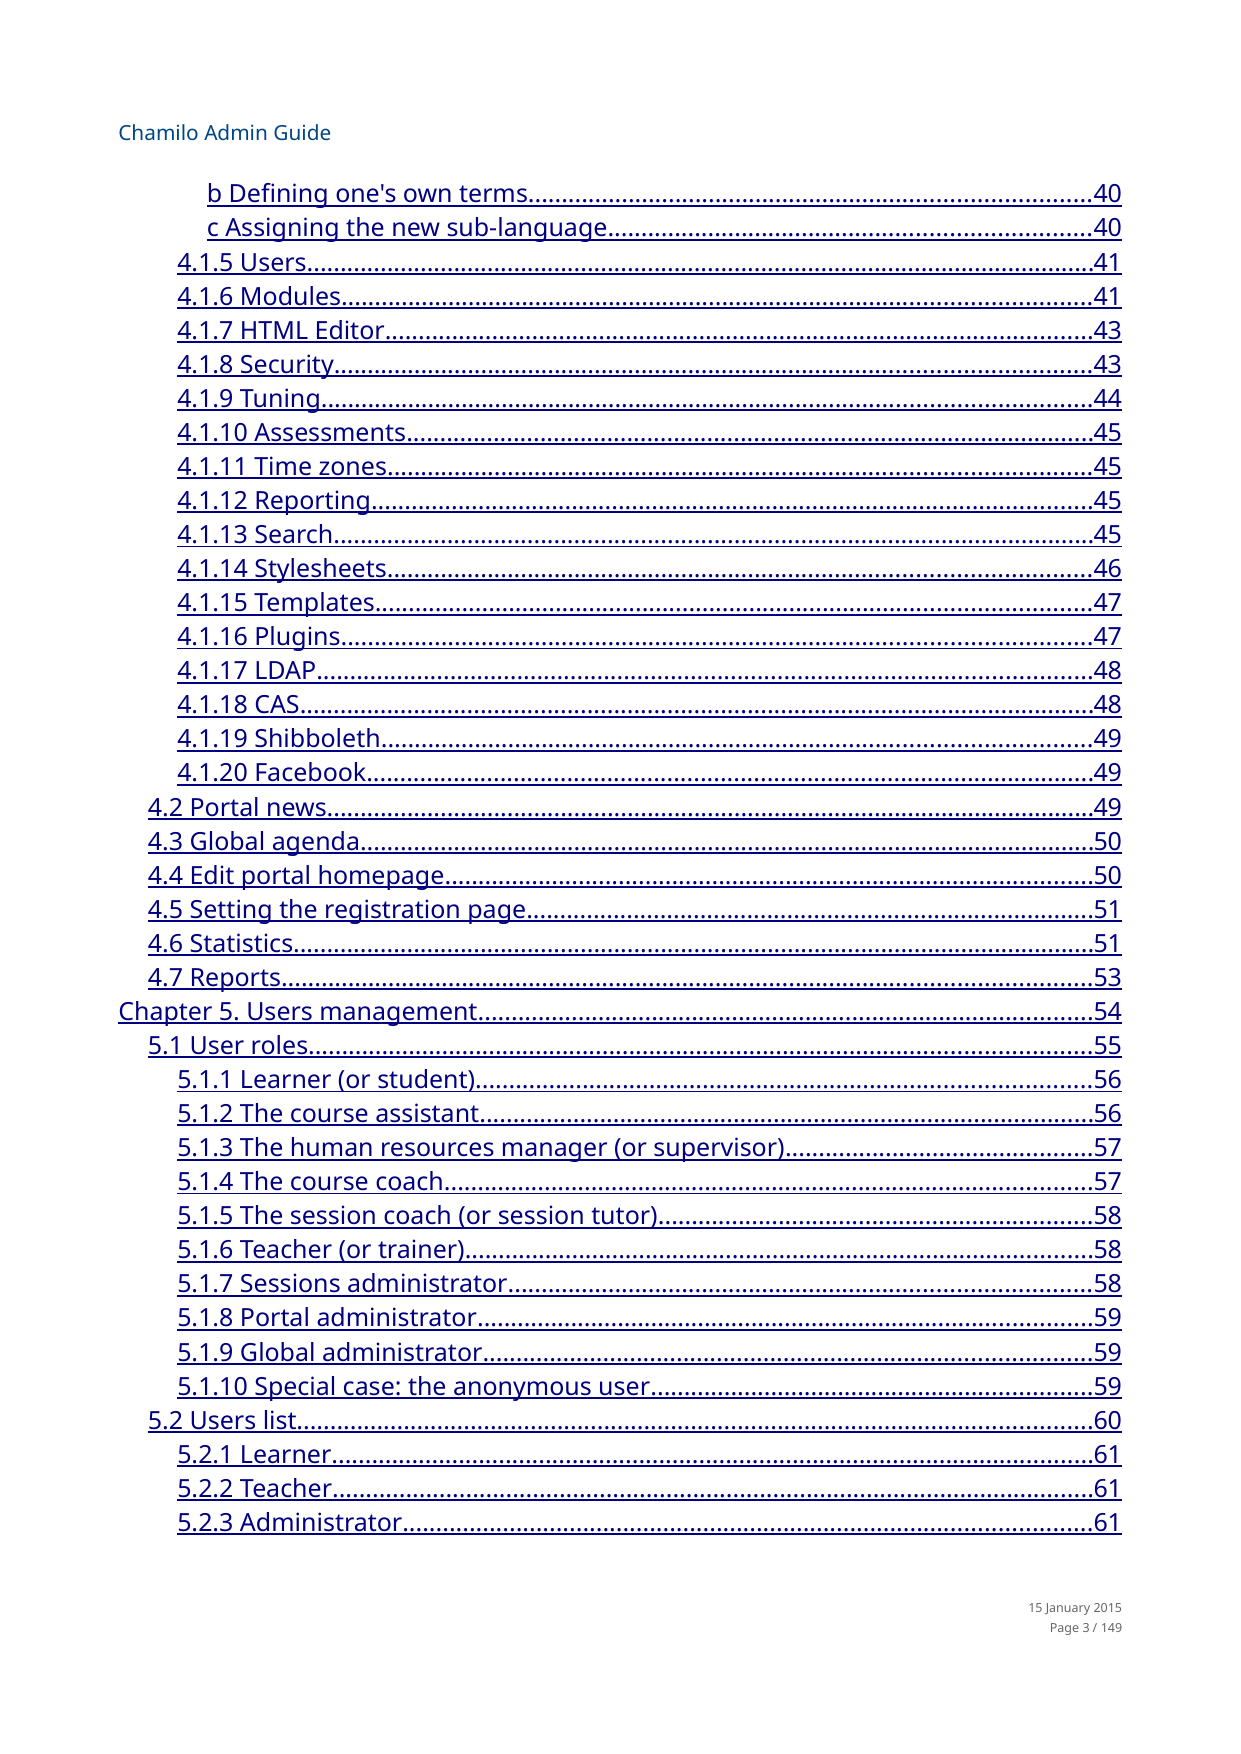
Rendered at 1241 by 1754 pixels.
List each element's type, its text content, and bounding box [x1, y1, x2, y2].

text [177, 1092, 1122, 1096]
text [177, 1194, 1122, 1198]
text [177, 547, 1122, 551]
text 4.1.5 Users 41 [177, 244, 1122, 273]
text 5.1.4 The course coach 57 [177, 1164, 1122, 1193]
text 5.1.10 Special case: the anonymous user 59 [177, 1368, 1122, 1397]
text 5.1.8 Portal administrator 59 [177, 1300, 1122, 1329]
text [177, 513, 1122, 517]
text 4.3 Global agenda 50 [148, 823, 1122, 852]
text 5.1.6 Teacher (or trainer) 58 [177, 1232, 1122, 1261]
text [177, 649, 1122, 653]
text [177, 479, 1122, 483]
text [148, 1058, 1122, 1062]
text 4.1.20 Facebook 49 [177, 755, 1122, 784]
text 5.1.1 Learner (or student) 56 [177, 1062, 1122, 1091]
text 5.1.2 The course assistant 56 [177, 1096, 1122, 1124]
text 4.1.7 HTML Editor 43 [177, 312, 1122, 341]
text 5.1.9 Global administrator 59 [177, 1334, 1122, 1363]
text b Defining one's own terms 40 [207, 176, 1122, 205]
text 4.2 Portal news 49 [148, 789, 1122, 818]
text 4.1.12 Reporting 45 [177, 483, 1122, 511]
text 4.1.19 Shibboleth 49 [177, 721, 1122, 750]
text 5.2.2 Teacher 61 [177, 1470, 1122, 1499]
text 5.2 Users list 60 [148, 1402, 1122, 1431]
text 4.1.6 Modules 41 [177, 278, 1122, 307]
text 5.2.1 Learner 61 [177, 1436, 1122, 1465]
text 5.1.5 The session coach (or session tutor) 58 [177, 1198, 1122, 1227]
text 4.6 Statistics 51 [148, 925, 1122, 954]
text 4.7 Reports 53 [148, 959, 1122, 988]
text 5.1 User roles 55 [148, 1028, 1122, 1056]
text 4.1.14 Stylesheets 46 [177, 551, 1122, 579]
text 4.1.8 Security 43 [177, 346, 1122, 375]
text [118, 1024, 1122, 1028]
text [177, 1126, 1122, 1130]
text 4.1.10 Assessments 45 [177, 414, 1122, 443]
text 4.1.17 LDAP 48 [177, 653, 1122, 682]
text 4.1.16 Plugins 47 [177, 619, 1122, 648]
text Chapter 5. Users management 54 [118, 993, 1122, 1022]
text c Assigning the new sub-language 40 [207, 210, 1122, 239]
text 4.1.15 Templates 47 [177, 585, 1122, 614]
text 4.1.13 Search 45 [177, 517, 1122, 546]
text 5.1.7 Sessions administrator 58 [177, 1266, 1122, 1295]
text 4.1.11 Time zones 45 [177, 448, 1122, 477]
text 4.1.9 Tuning 44 [177, 380, 1122, 409]
text 5.1.3 The human resources manager (or supervisor) 57 [177, 1130, 1122, 1159]
text 4.5 Setting the registration page 51 [148, 891, 1122, 920]
text 4.1.18 CAS 48 [177, 687, 1122, 716]
text [177, 581, 1122, 585]
text 5.2.3 Administrator 61 [177, 1504, 1122, 1533]
text 4.4 Edit portal homepage 50 [148, 857, 1122, 886]
